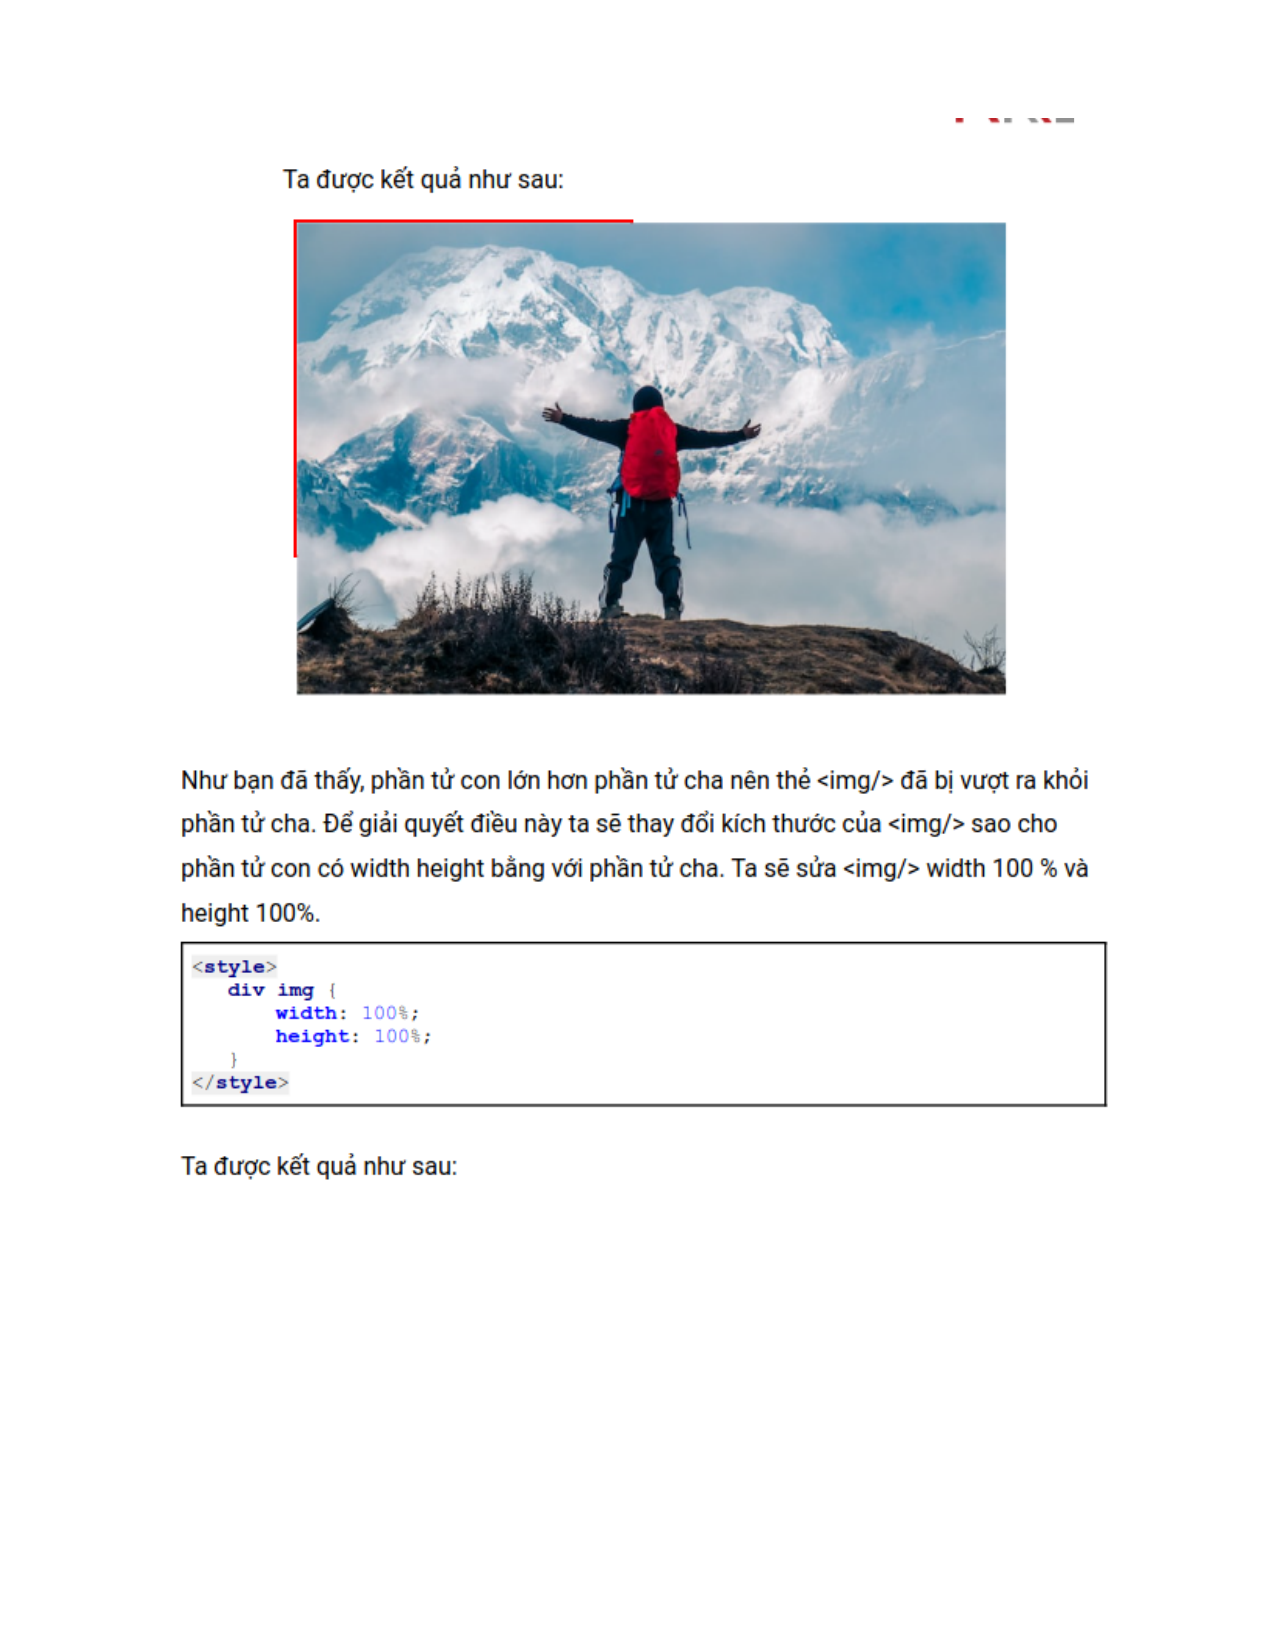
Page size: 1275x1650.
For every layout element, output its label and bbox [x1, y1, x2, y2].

picture [200, 118, 1075, 719]
picture [118, 746, 1157, 1189]
